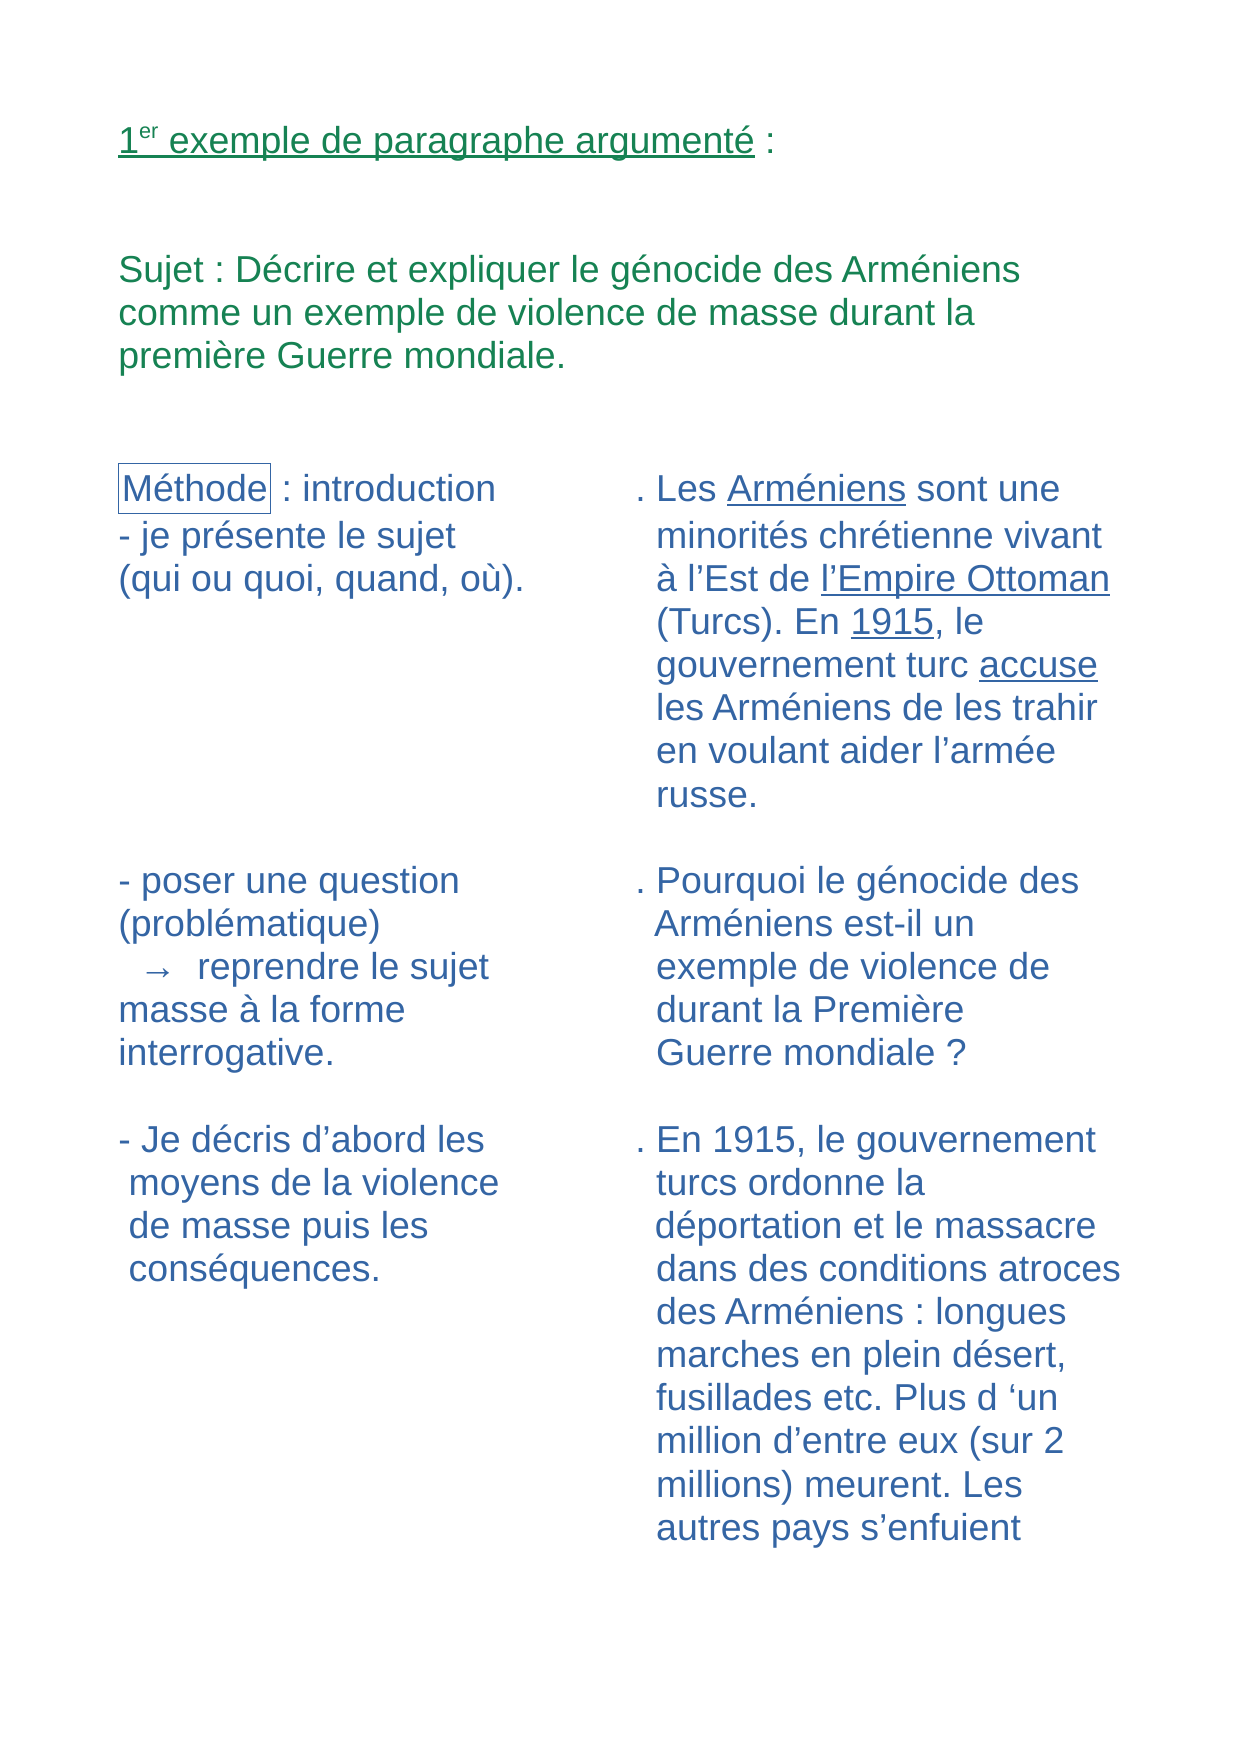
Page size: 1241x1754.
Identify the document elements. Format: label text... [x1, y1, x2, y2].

text interrogative. Guerre mondiale ? [118, 1031, 1122, 1117]
text (qui ou quoi, quand, où). à l’Est de l’Empire Ottoman (Turcs). En 1915, le gouvernement turc accuse les Arméniens de les trahir [118, 556, 1122, 729]
text 1er exemple de paragraphe argumenté : [118, 118, 1122, 161]
text de masse puis les déportation et le massacre [118, 1203, 1122, 1246]
text → reprendre le sujet exemple de violence de masse à la forme durant la Première [118, 944, 1122, 1031]
text - Je décris d’abord les . En 1915, le gouvernement [118, 1117, 1122, 1160]
text en voulant aider l’armée russe. [118, 729, 1122, 815]
text Sujet : Décrire et expliquer le génocide des Arméniens comme un exemple de violence de masse durant la première Guerre mondiale. [118, 247, 1122, 377]
text conséquences. dans des conditions atroces des Arméniens : longues marches en plein désert, [118, 1246, 1122, 1376]
text fusillades etc. Plus d ‘un million d’entre eux (sur 2 millions) meurent. Les autres pays s’enfuient [118, 1376, 1122, 1548]
text : introduction . Les Arméniens sont une [271, 463, 1122, 513]
text Méthode [119, 464, 270, 513]
text - je présente le sujet minorités chrétienne vivant [118, 513, 1122, 556]
text moyens de la violence turcs ordonne la [118, 1160, 1122, 1203]
text - poser une question . Pourquoi le génocide des (problématique) Arméniens est-il un [118, 858, 1122, 944]
